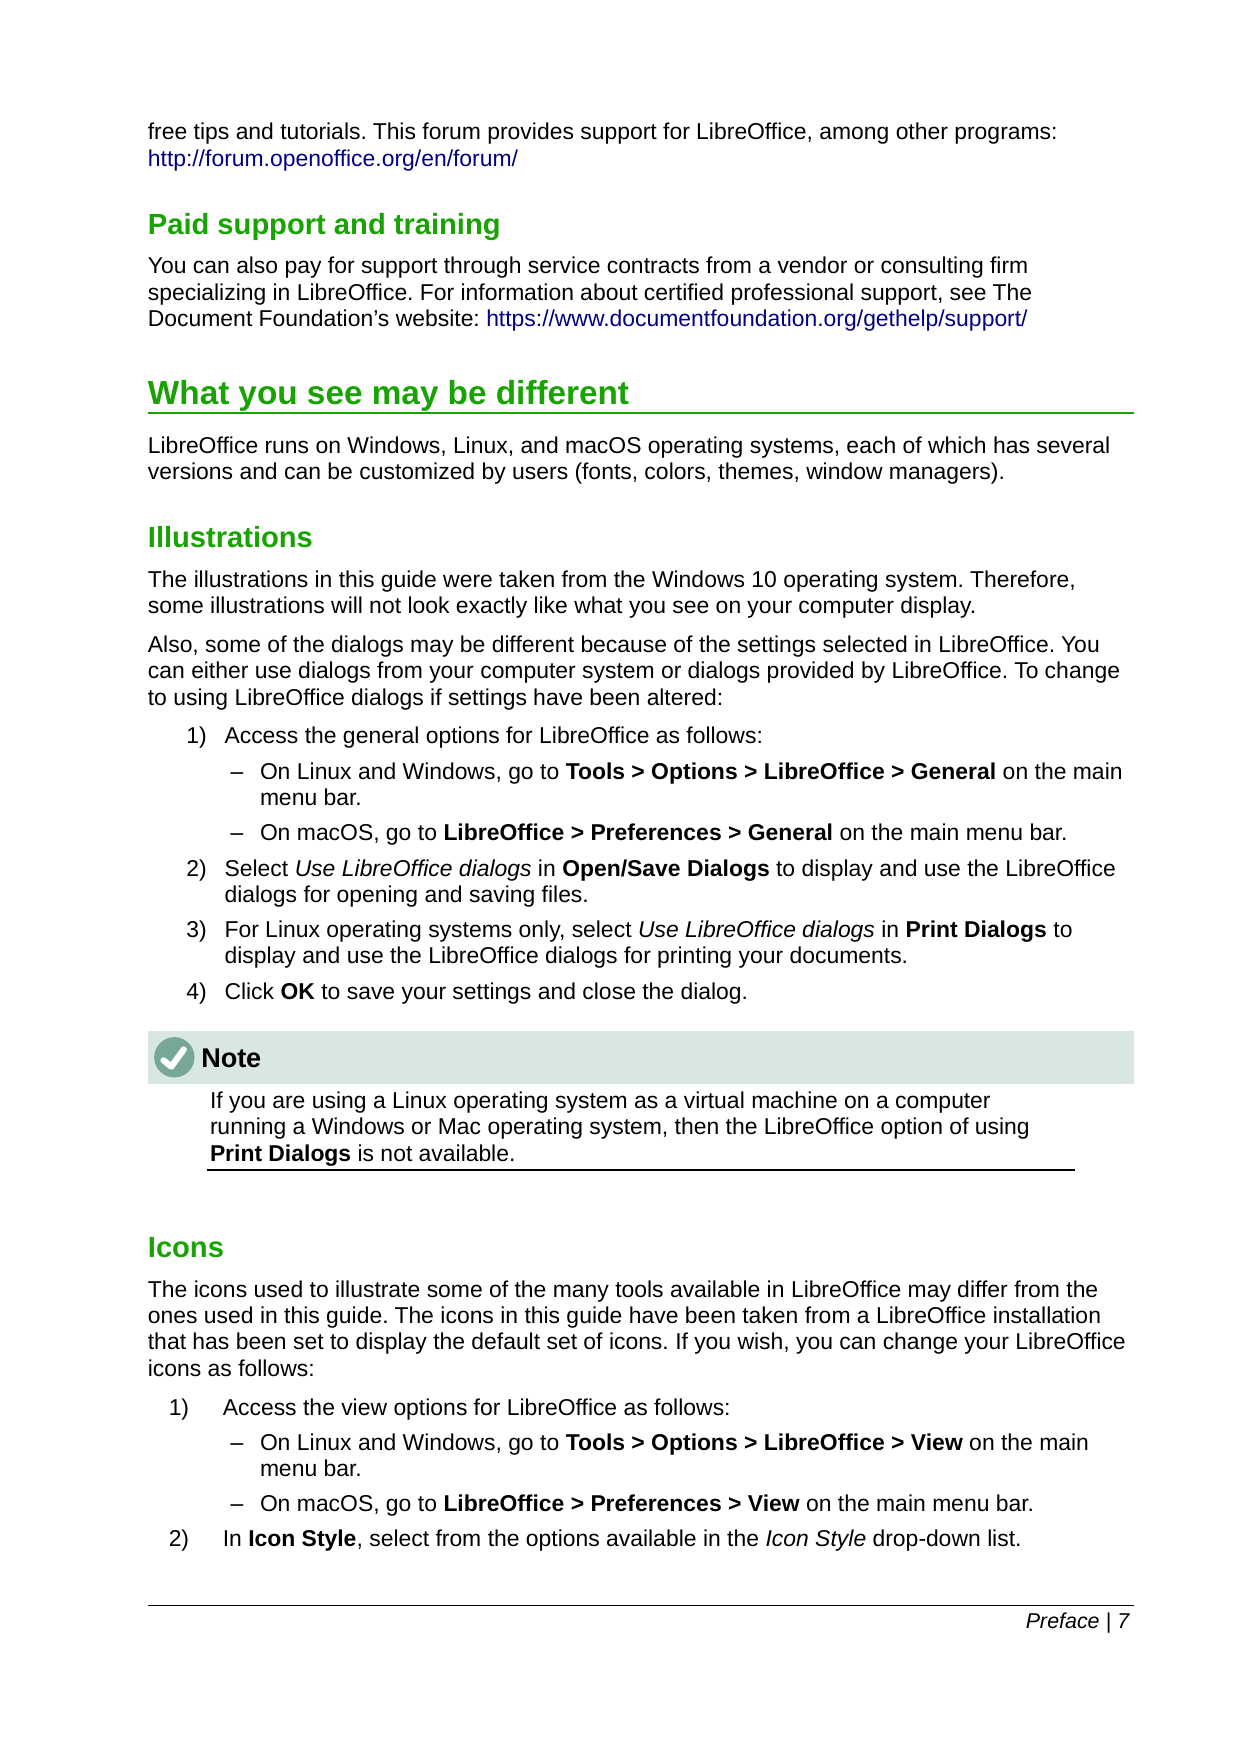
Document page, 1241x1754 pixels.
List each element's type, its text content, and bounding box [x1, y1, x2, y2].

text Also, some of the dialogs may be different because of the settings selected in LibreOffice. You can either use dialogs from your computer system or dialogs provided by LibreOffice. To change to using LibreOffice dialogs if settings have been altered: [148, 631, 1134, 710]
text The icons used to illustrate some of the many tools available in LibreOffice may differ from the ones used in this guide. The icons in this guide have been taken from a LibreOffice installation that has been set to display the default set of icons. If you wish, you can change your LibreOffice icons as follows: [148, 1276, 1134, 1381]
list On Linux and Windows, go to Tools > Options > LibreOffice > General on the main menu bar. [230, 758, 1134, 810]
list Select Use LibreOffice dialogs in Open/Save Dialogs to display and use the LibreOffice dialogs for opening and saving files. [207, 854, 1134, 907]
text If you are using a Linux operating system as a virtual machine on a computer running a Windows or Mac operating system, then the LibreOffice option of using Print Dialogs is not available. [207, 1084, 1075, 1169]
subtitle Paid support and training [148, 207, 1134, 241]
list Access the general options for LibreOffice as follows: [207, 722, 1134, 749]
list Access the view options for LibreOffice as follows: [189, 1393, 1134, 1420]
subtitle What you see may be different [148, 373, 1134, 412]
list For Linux operating systems only, select Use LibreOffice dialogs in Print Dialogs to display and use the LibreOffice dialogs for printing your documents. [207, 916, 1134, 969]
text The illustrations in this guide were taken from the Windows 10 operating system. Therefore, some illustrations will not look exactly like what you see on your computer display. [148, 566, 1134, 618]
list Click OK to save your settings and close the dialog. [207, 978, 1134, 1004]
text LibreOffice runs on Windows, Linux, and macOS operating systems, each of which has several versions and can be customized by users (fonts, colors, themes, window managers). [148, 432, 1134, 484]
subtitle Note [148, 1031, 1134, 1084]
subtitle Illustrations [148, 520, 1134, 554]
list In Icon Style, select from the options available in the Icon Style drop-down list. [189, 1525, 1134, 1552]
list On macOS, go to LibreOffice > Preferences > View on the main menu bar. [230, 1490, 1134, 1517]
text You can also pay for support through service contracts from a vendor or consulting firm specializing in LibreOffice. For information about certified professional support, see The Document Foundation’s website: https://www.documentfoundation.org/gethelp/support/ [148, 252, 1134, 331]
list On Linux and Windows, go to Tools > Options > LibreOffice > View on the main menu bar. [230, 1429, 1134, 1481]
subtitle Icons [148, 1230, 1134, 1264]
text free tips and tutorials. This forum provides support for LibreOffice, among other programs: http://forum.openoffice.org/en/forum/ [148, 118, 1134, 171]
list On macOS, go to LibreOffice > Preferences > General on the main menu bar. [230, 819, 1134, 846]
